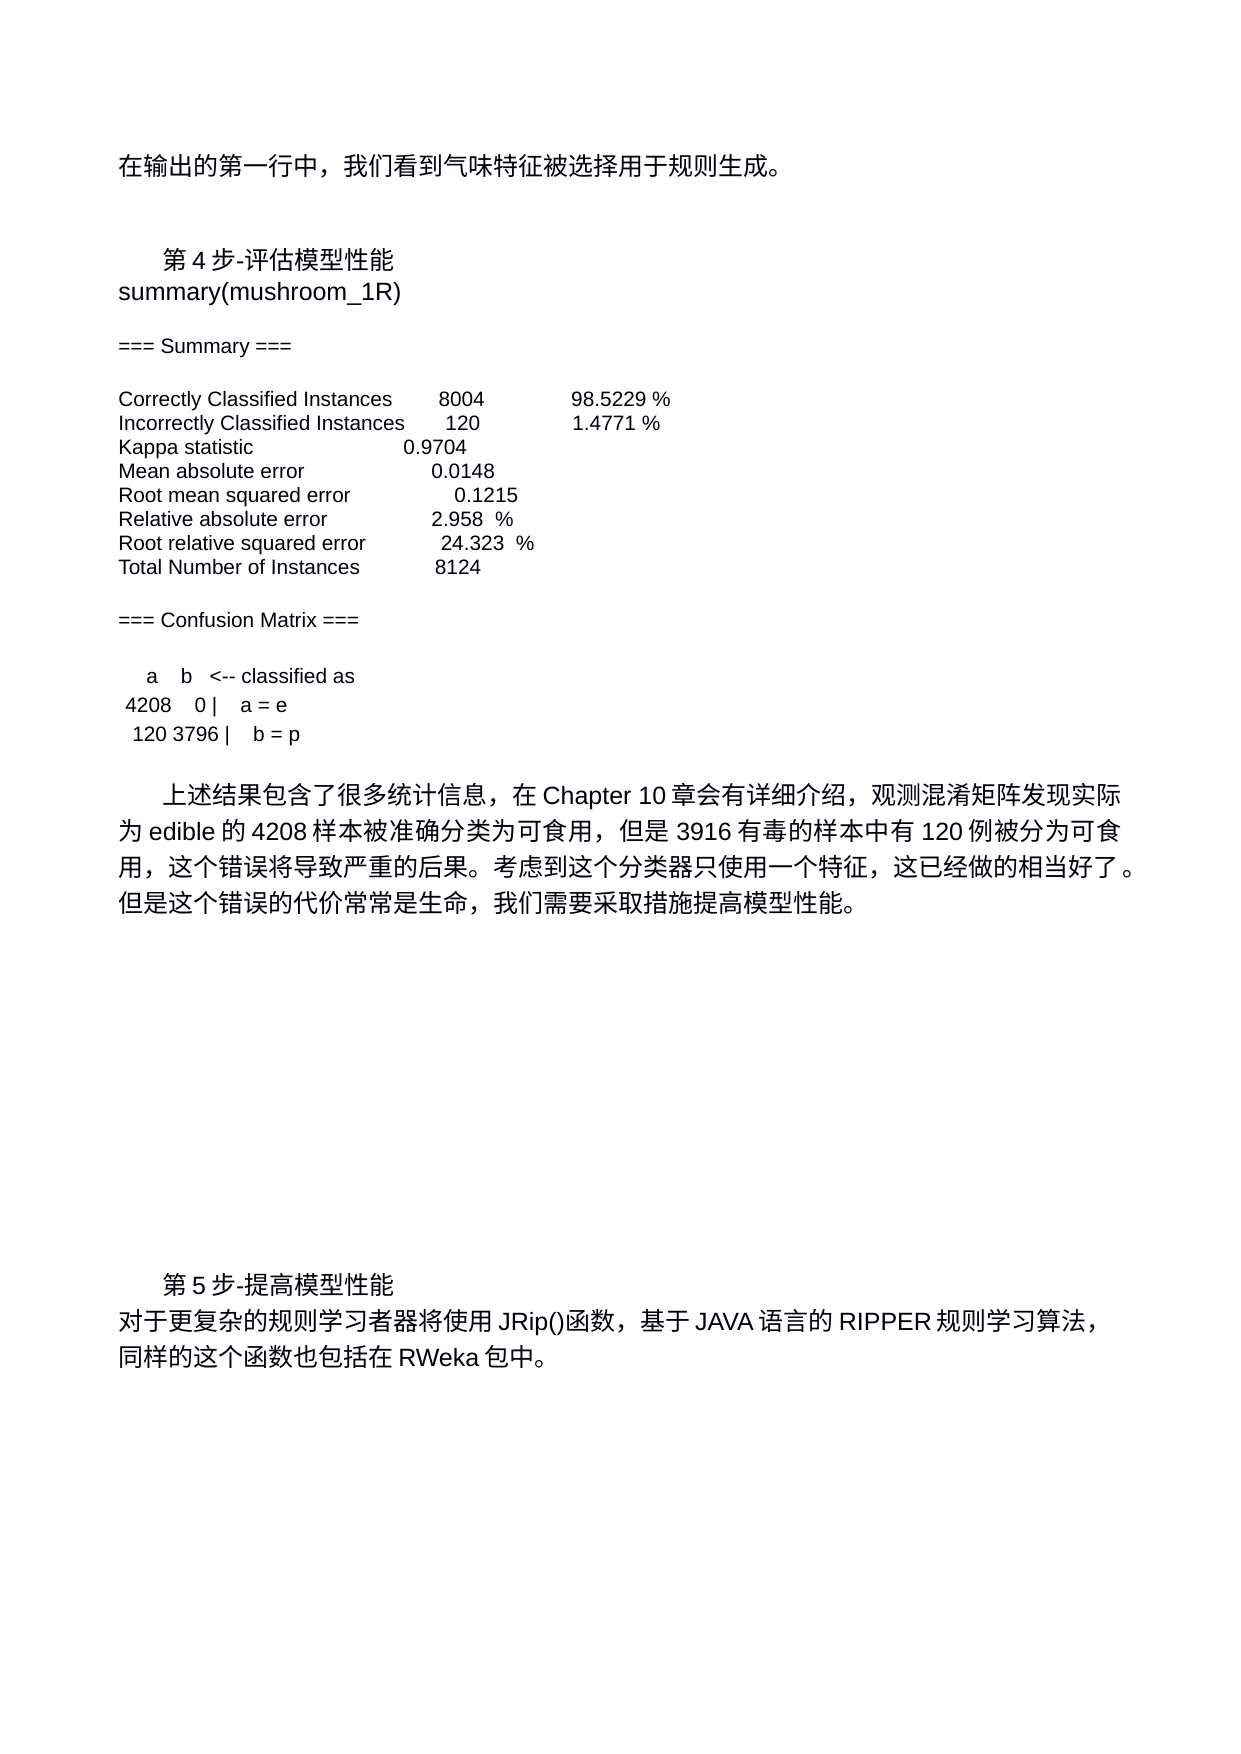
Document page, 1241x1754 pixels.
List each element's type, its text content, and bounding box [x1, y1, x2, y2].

text 在输出的第一行中，我们看到气味特征被选择用于规则生成。 [118, 147, 1122, 183]
text Correctly Classified Instances 8004 98.5229 % [118, 387, 1122, 411]
text a b <-- classified as [118, 660, 1122, 689]
text === Confusion Matrix === [118, 607, 1122, 631]
text Incorrectly Classified Instances 120 1.4771 % [118, 411, 1122, 435]
text 第5步-提高模型性能 [118, 1265, 1122, 1301]
text 对于更复杂的规则学习者器将使用JRip()函数，基于JAVA语言的RIPPER规则学习算法， [118, 1301, 1122, 1338]
text Total Number of Instances 8124 [118, 555, 1122, 579]
text summary(mushroom_1R) [118, 277, 1122, 306]
text Kappa statistic 0.9704 [118, 435, 1122, 459]
text 120 3796 | b = p [118, 718, 1122, 746]
text 第4步-评估模型性能 [118, 241, 1122, 277]
text Relative absolute error 2.958 % [118, 507, 1122, 531]
text Root relative squared error 24.323 % [118, 531, 1122, 555]
text Mean absolute error 0.0148 [118, 459, 1122, 483]
text 上述结果包含了很多统计信息，在Chapter 10章会有详细介绍，观测混淆矩阵发现实际为edible的4208样本被准确分类为可食用，但是3916有毒的样本中有120例被分为可食用，这个错误将导致严重的后果。考虑到这个分类器只使用一个特征，这已经做的相当好了。但是这个错误的代价常常是生命，我们需要采取措施提高模型性能。 [118, 775, 1122, 920]
text Root mean squared error 0.1215 [118, 483, 1122, 507]
text === Summary === [118, 334, 1122, 358]
text 同样的这个函数也包括在RWeka包中。 [118, 1338, 1122, 1374]
text 4208 0 | a = e [118, 689, 1122, 718]
